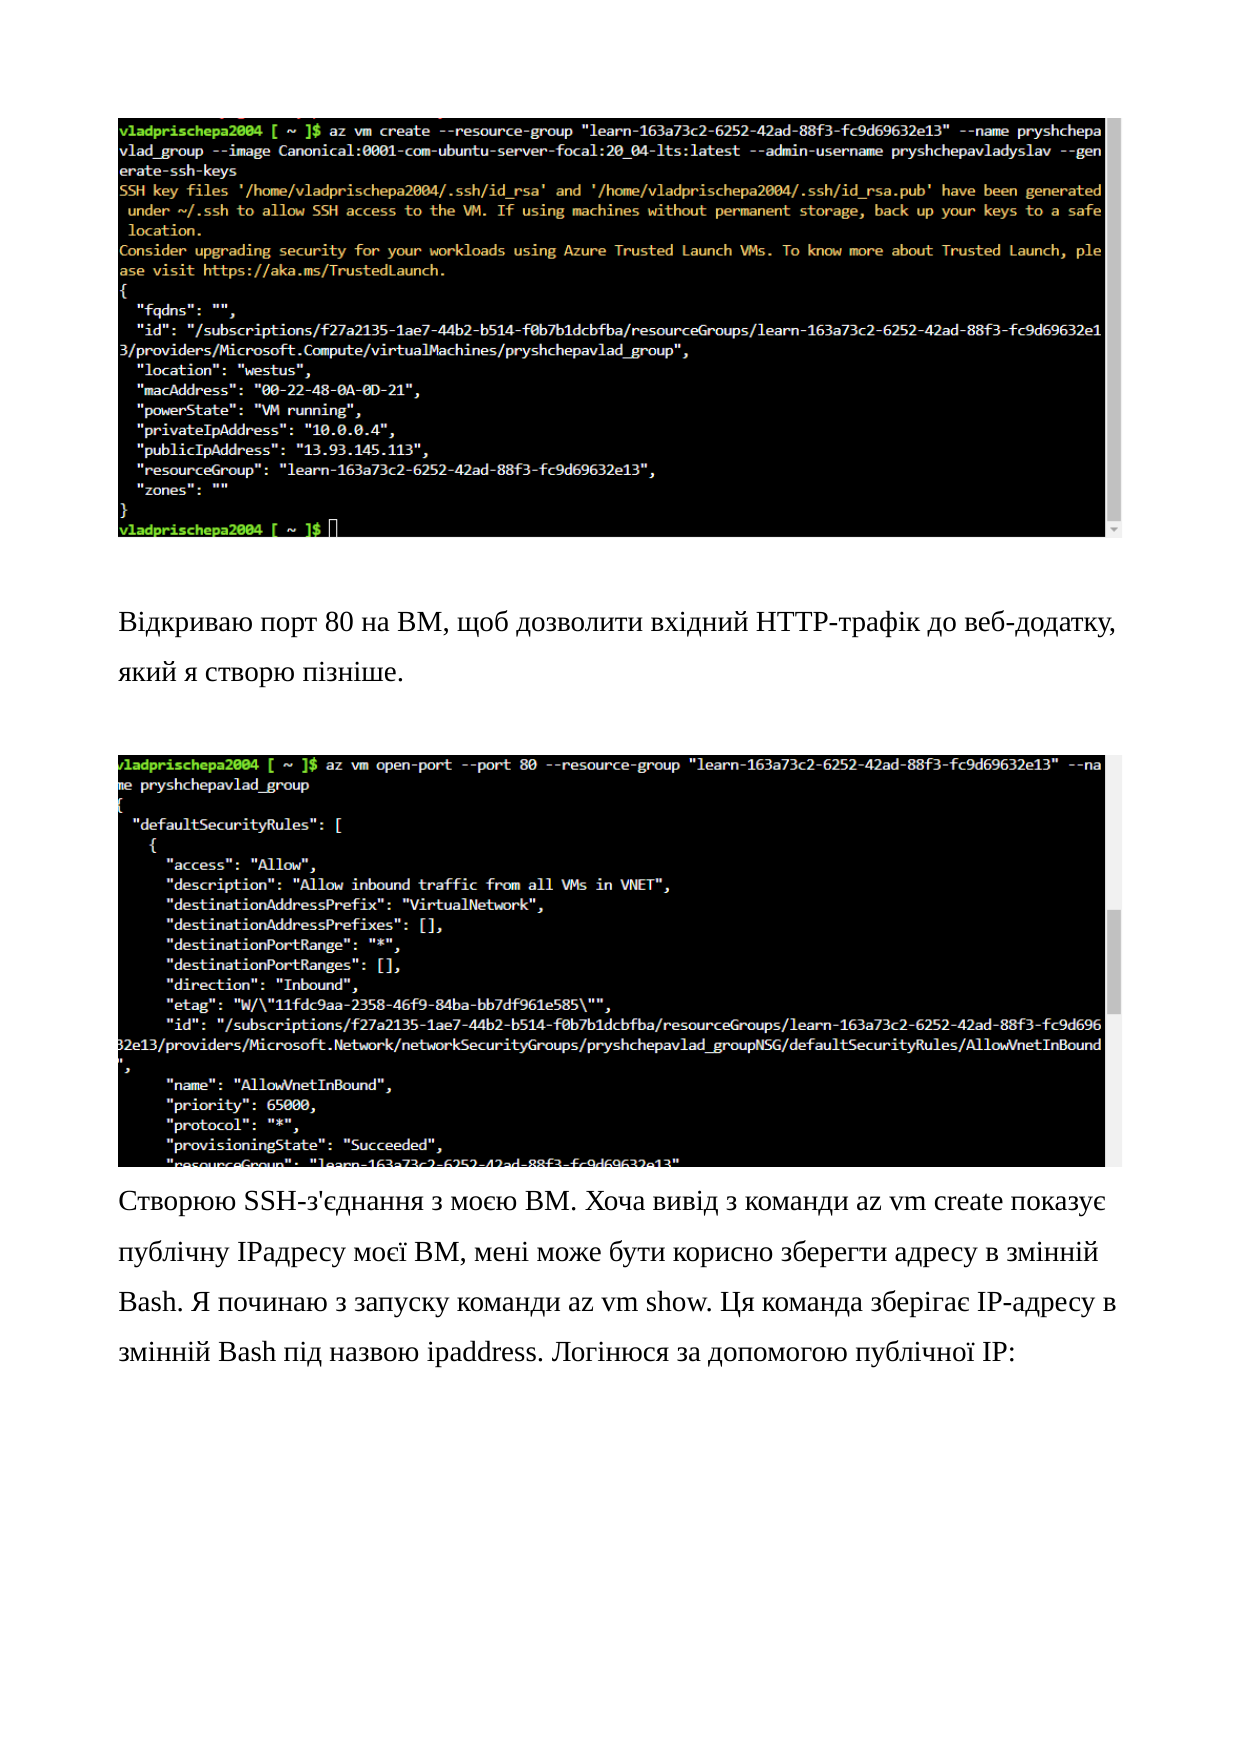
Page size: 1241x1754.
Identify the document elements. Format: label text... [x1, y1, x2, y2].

text Створюю SSH-з'єднання з моєю ВМ. Хоча вивід з команди az vm create показує публічну IPадресу моєї ВМ, мені може бути корисно зберегти адресу в змінній Bash. Я починаю з запуску команди az vm show. Ця команда зберігає IP-адресу в змінній Bash під назвою ipaddress. Логінюся за допомогою публічної IP: [118, 1167, 1122, 1368]
picture [118, 118, 1123, 538]
picture [118, 755, 1123, 1167]
text Відкриваю порт 80 на ВМ, щоб дозволити вхідний HTTP-трафік до веб-додатку, який я створю пізніше. [118, 604, 1122, 688]
